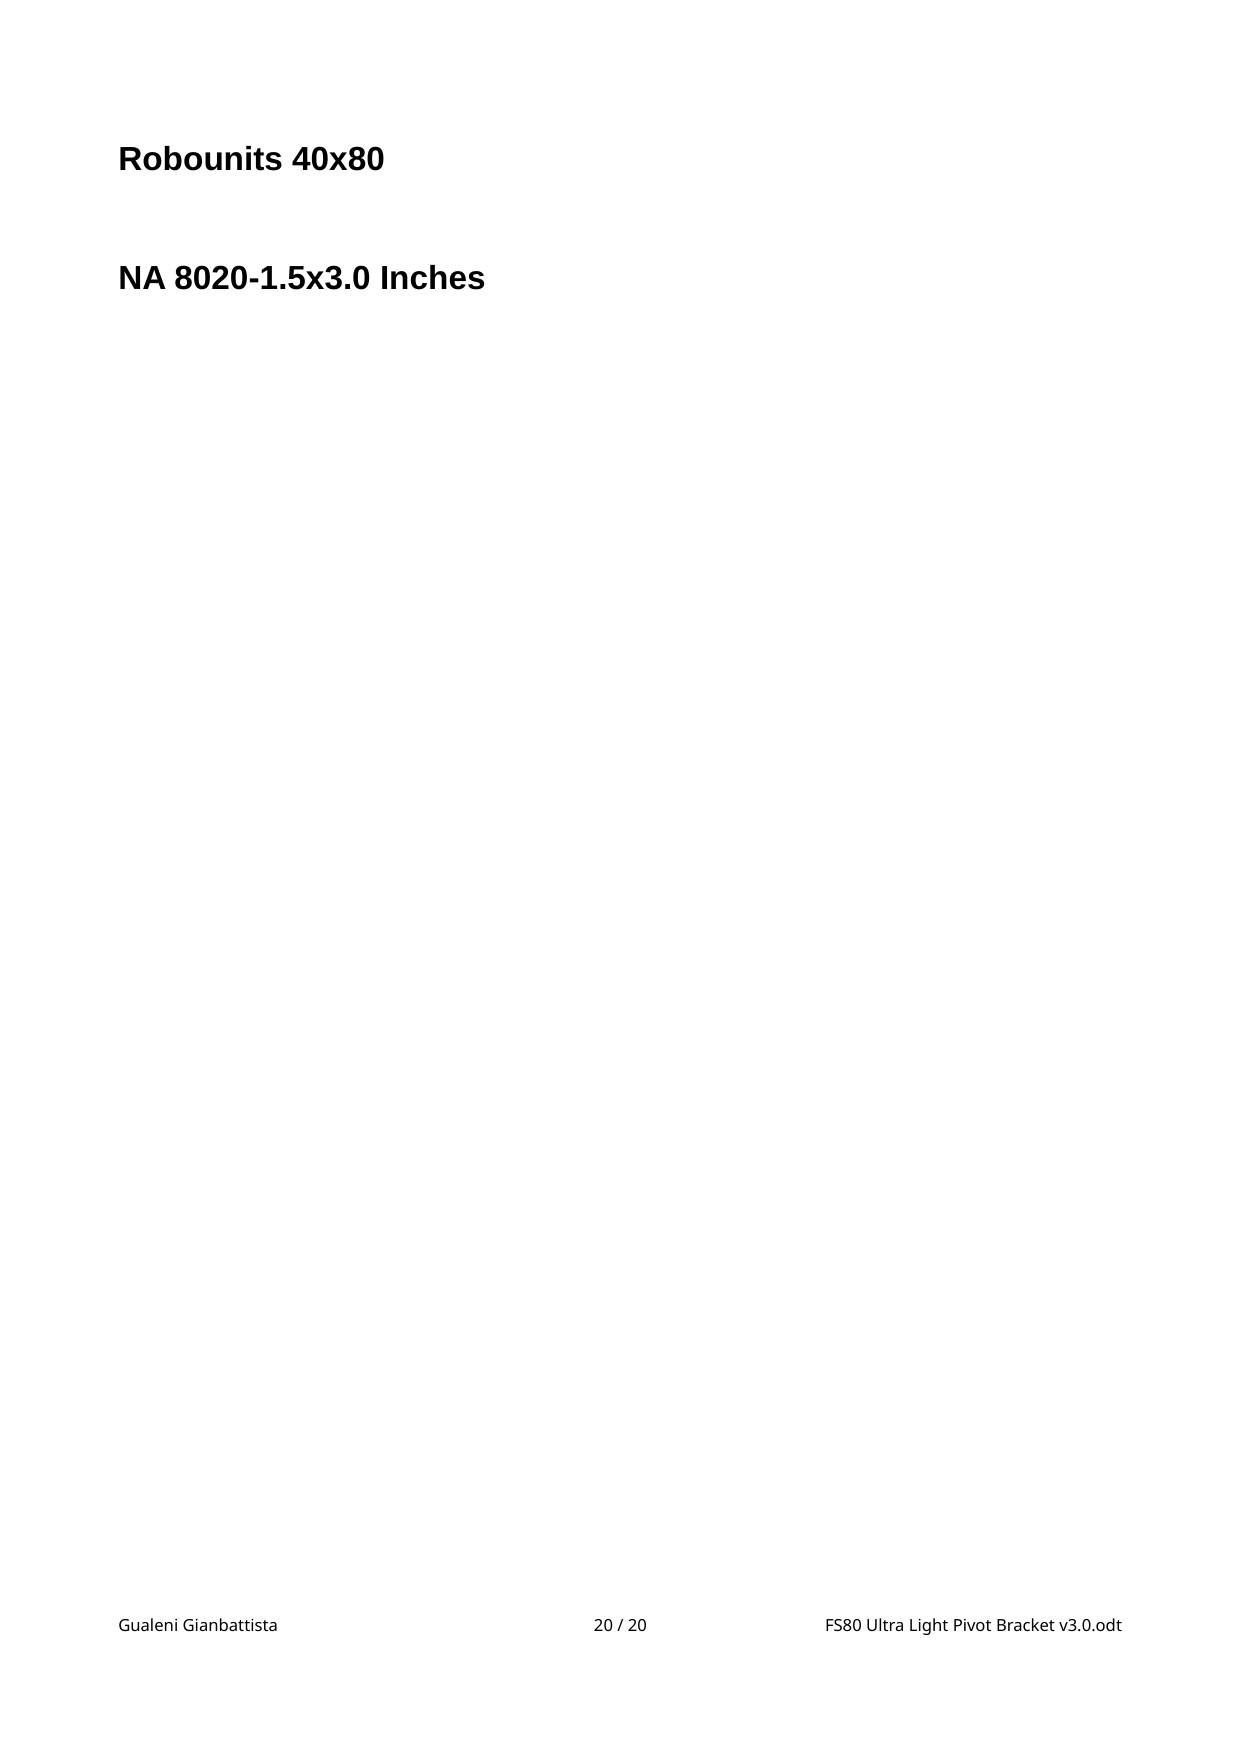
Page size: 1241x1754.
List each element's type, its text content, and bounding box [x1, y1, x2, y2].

subtitle NA 8020-1.5x3.0 Inches [118, 258, 1122, 297]
subtitle Robounits 40x80 [118, 139, 1122, 177]
